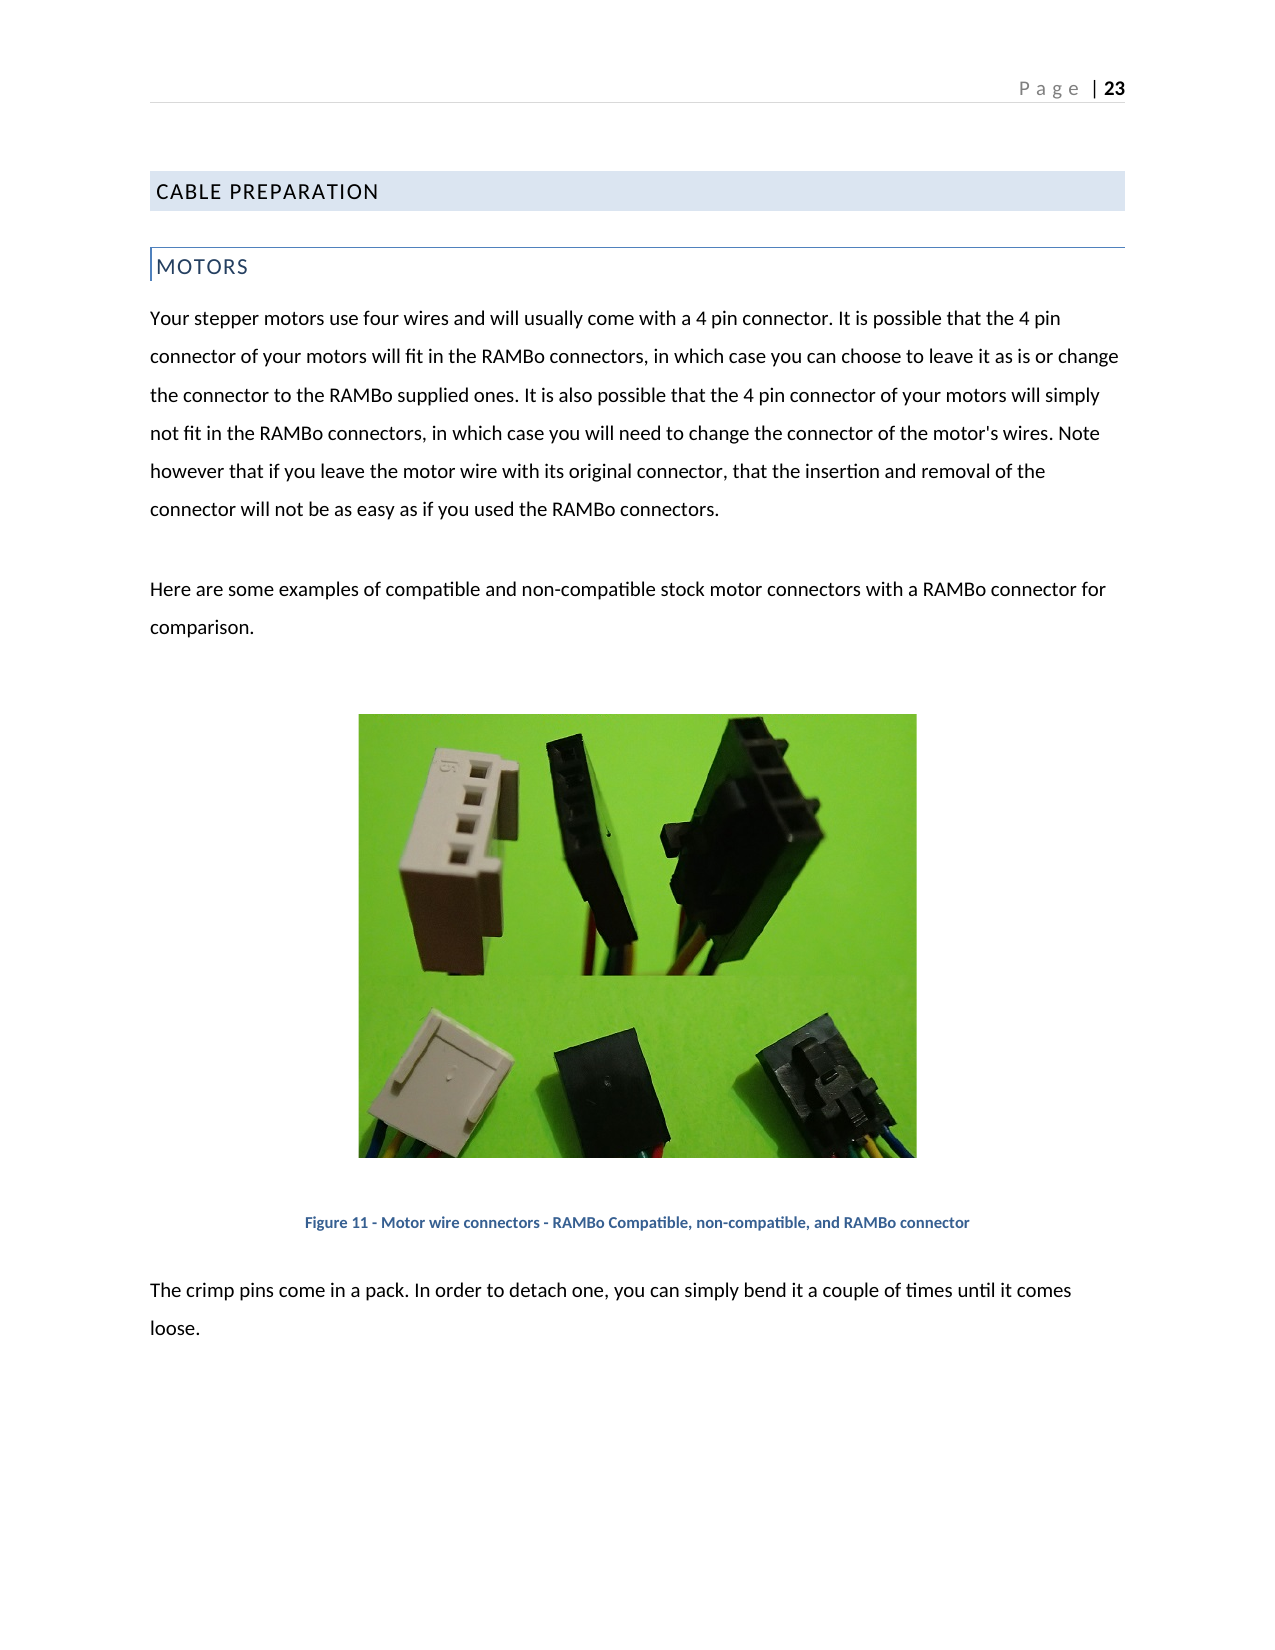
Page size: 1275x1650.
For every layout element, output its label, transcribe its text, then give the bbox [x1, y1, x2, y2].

text Here are some examples of compatible and non-compatible stock motor connectors with a RAMBo connector for comparison. [150, 576, 1125, 639]
subtitle Cable preparation [156, 177, 1119, 205]
text Your stepper motors use four wires and will usually come with a 4 pin connector. It is possible that the 4 pin connector of your motors will fit in the RAMBo connectors, in which case you can choose to leave it as is or change the connector to the RAMBo supplied ones. It is also possible that the 4 pin connector of your motors will simply not fit in the RAMBo connectors, in which case you will need to change the connector of the motor's wires. Note however that if you leave the motor wire with its original connector, that the insertion and removal of the connector will not be as easy as if you used the RAMBo connectors. [150, 306, 1125, 522]
subtitle Motors [152, 248, 1125, 281]
text Figure 11 - Motor wire connectors - RAMBo Compatible, non-compatible, and RAMBo connector [150, 1212, 1125, 1233]
text The crimp pins come in a pack. In order to detach one, you can simply bend it a couple of times until it comes loose. [150, 1277, 1125, 1341]
